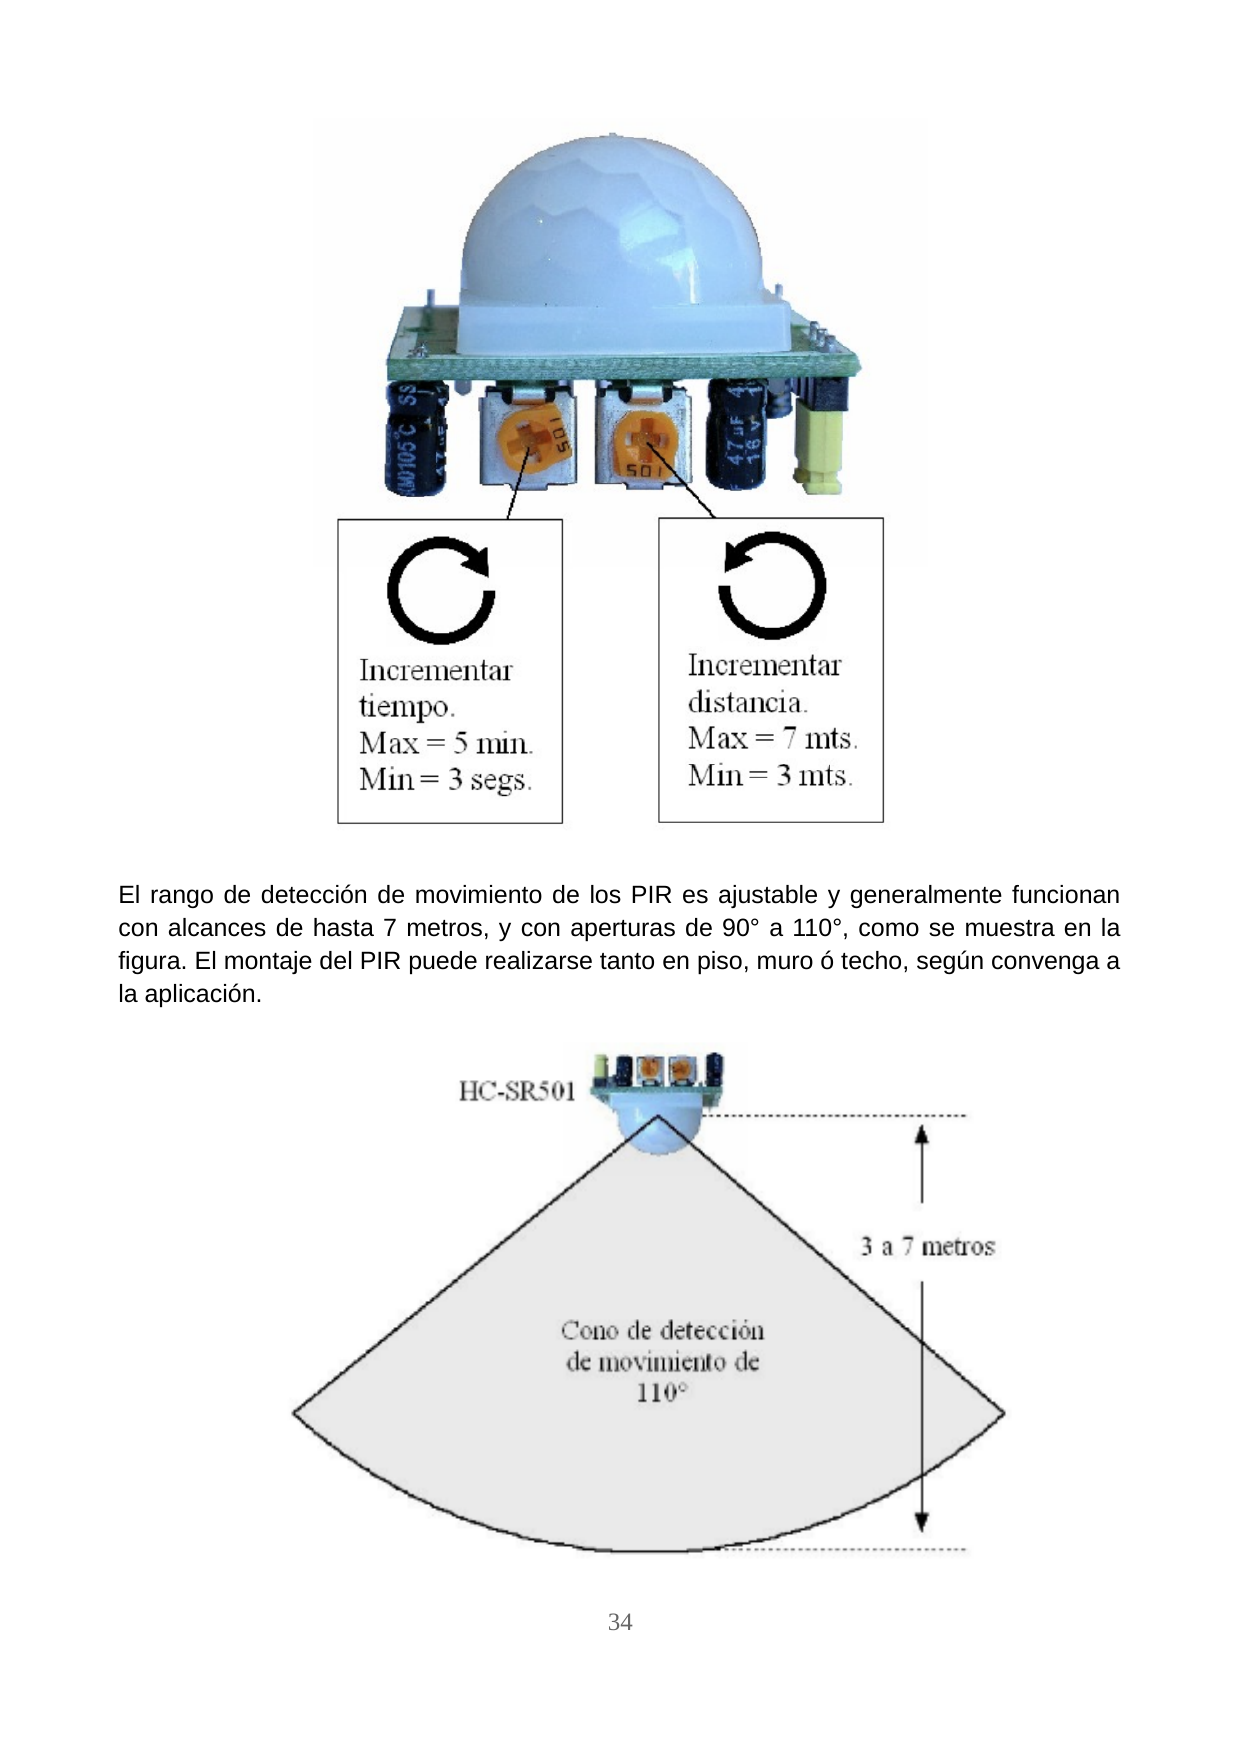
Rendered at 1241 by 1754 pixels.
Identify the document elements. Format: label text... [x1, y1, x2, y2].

picture [260, 1037, 1080, 1587]
text El rango de detección de movimiento de los PIR es ajustable y generalmente funcionan con alcances de hasta 7 metros, y con aperturas de 90° a 110°, como se muestra en la figura. El montaje del PIR puede realizarse tanto en piso, muro ó techo, según convenga a la aplicación. [118, 880, 1122, 1008]
picture [312, 118, 928, 836]
